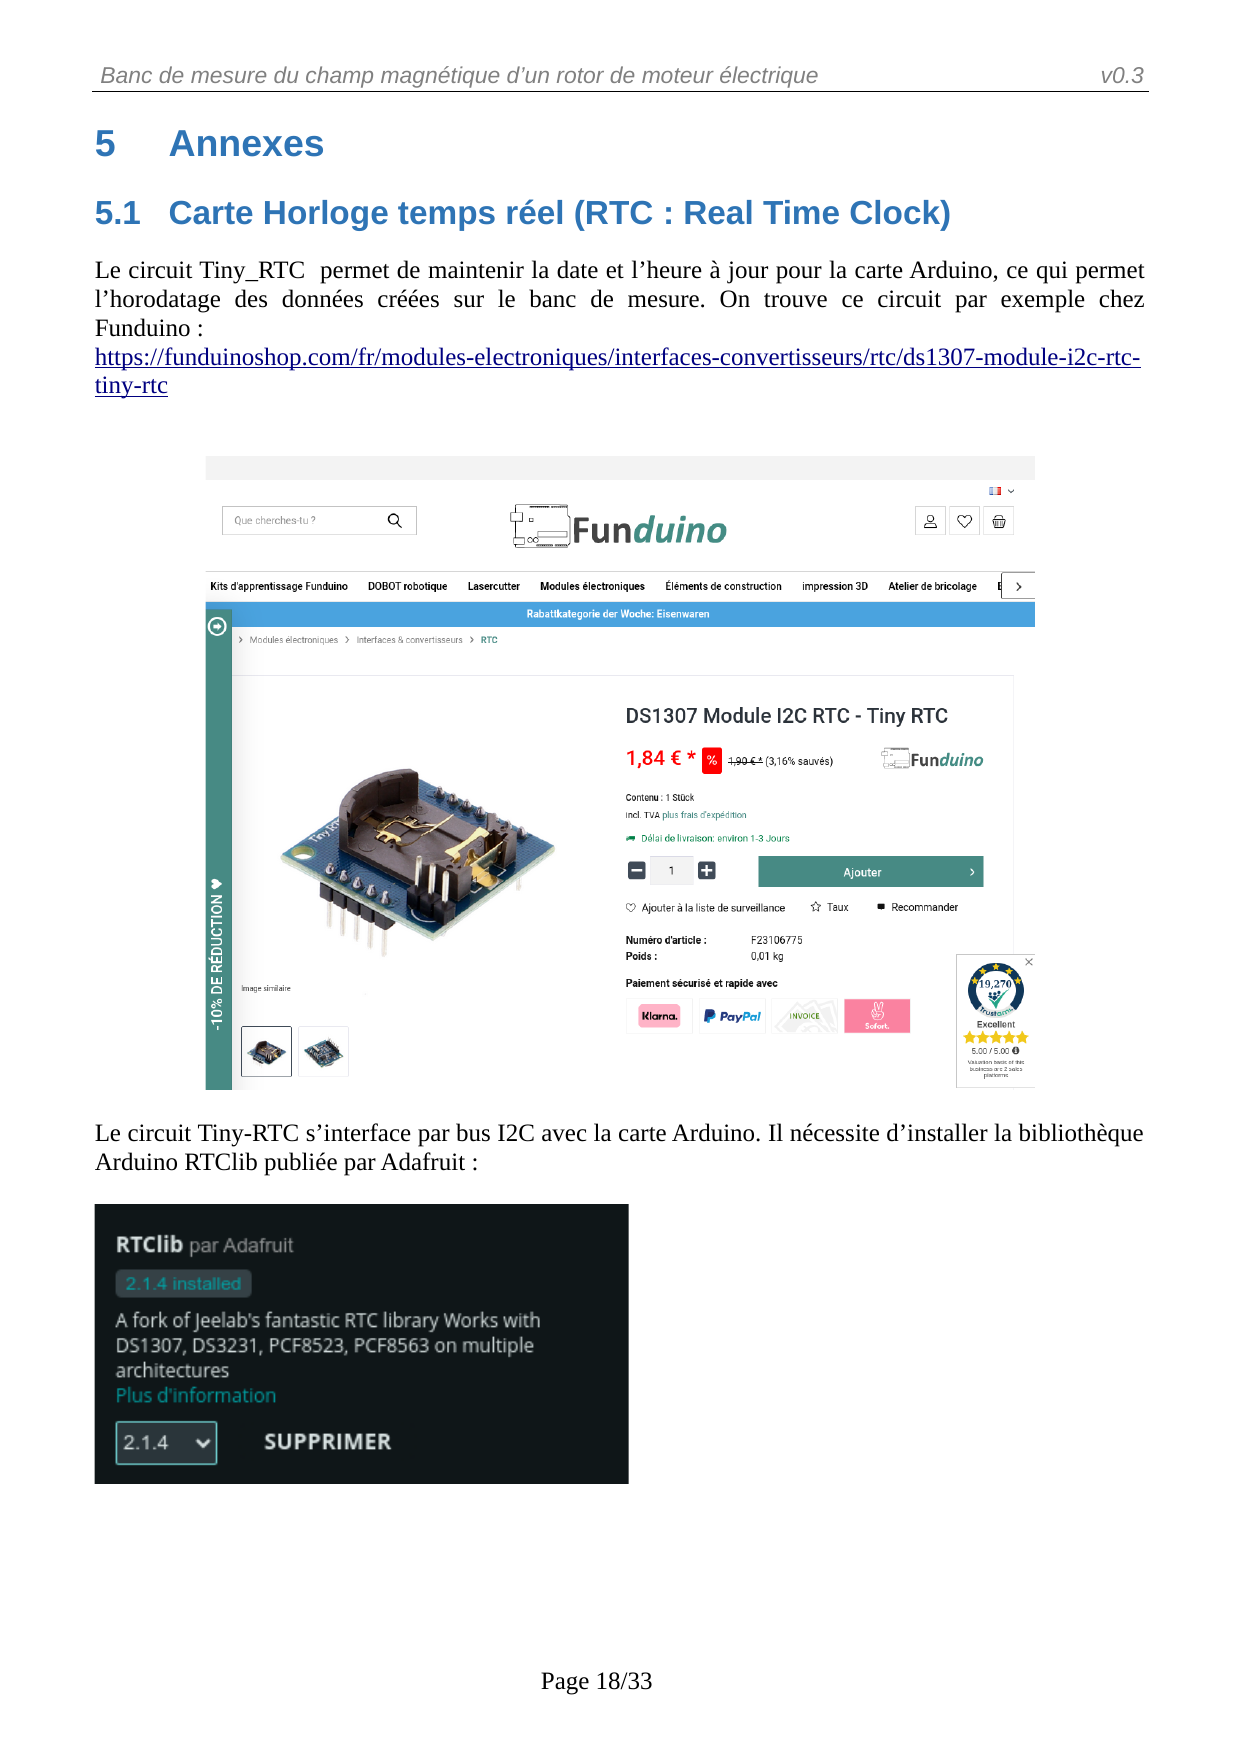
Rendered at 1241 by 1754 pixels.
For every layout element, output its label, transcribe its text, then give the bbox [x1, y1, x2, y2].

text https://funduinoshop.com/fr/modules-electroniques/interfaces-convertisseurs/rtc/ds1307-module-i2c-rtc-tiny-rtc [94, 342, 1146, 399]
text Le circuit Tiny-RTC s’interface par bus I2C avec la carte Arduino. Il nécessite d’installer la bibliothèque Arduino RTClib publiée par Adafruit : [94, 1118, 1146, 1176]
picture [94, 1204, 629, 1484]
subtitle Carte Horloge temps réel (RTC : Real Time Clock) [94, 193, 1146, 232]
picture [205, 456, 1035, 1090]
text Le circuit Tiny_RTC permet de maintenir la date et l’heure à jour pour la carte Arduino, ce qui permet l’horodatage des données créées sur le banc de mesure. On trouve ce circuit par exemple chez Funduino : [94, 256, 1146, 342]
subtitle Annexes [94, 121, 1146, 164]
